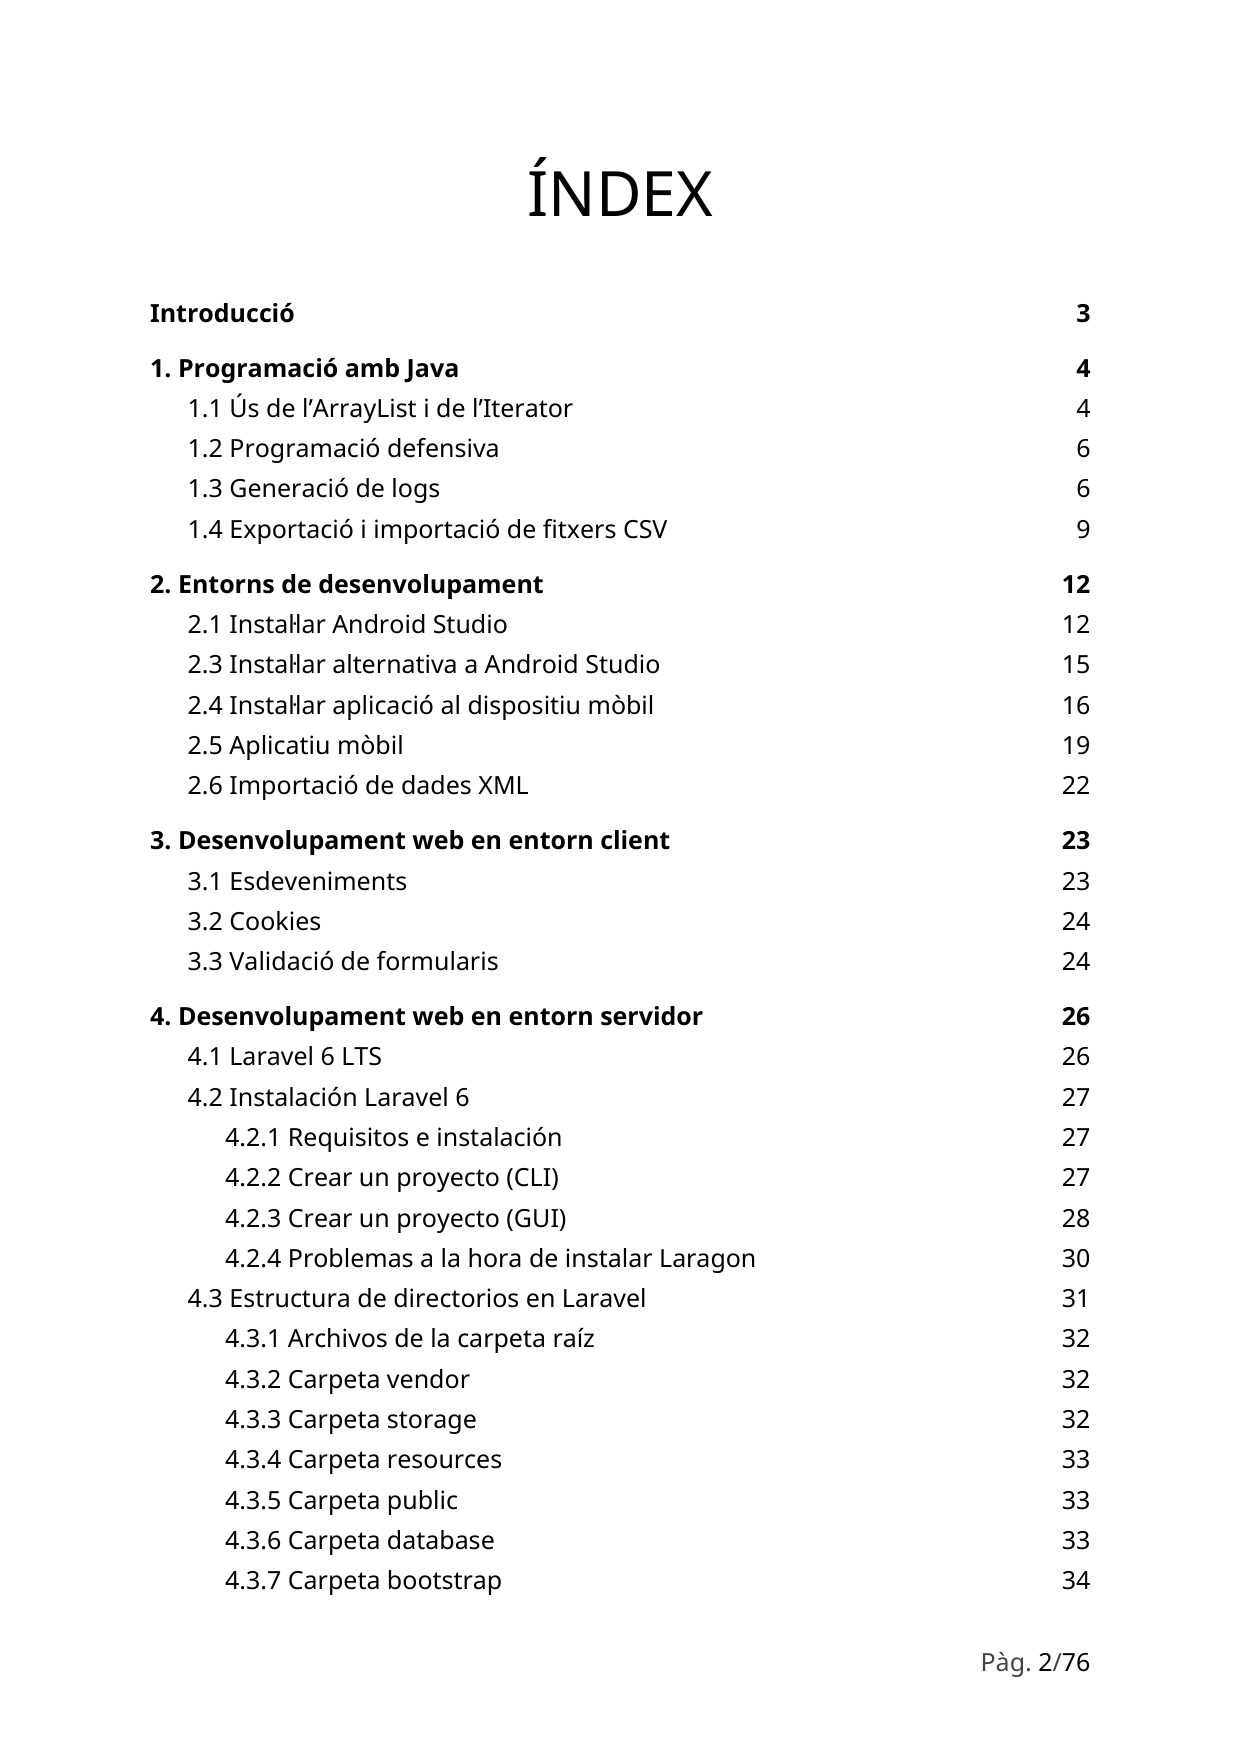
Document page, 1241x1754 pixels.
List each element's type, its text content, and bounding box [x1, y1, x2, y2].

text 4.3 Estructura de directorios en Laravel 31 [187, 1281, 1090, 1315]
text 4.3.7 Carpeta bootstrap 34 [225, 1563, 1090, 1597]
text 3.1 Esdeveniments 23 [187, 863, 1090, 897]
text 4.2.3 Crear un proyecto (GUI) 28 [225, 1200, 1090, 1234]
text 2.1 Instal·lar Android Studio 12 [187, 607, 1090, 641]
text 4.3.6 Carpeta database 33 [225, 1523, 1090, 1557]
text 3. Desenvolupament web en entorn client 23 [150, 823, 1090, 857]
text ÍNDEX [150, 150, 1090, 235]
text 1.4 Exportació i importació de fitxers CSV 9 [187, 511, 1090, 546]
text 1.1 Ús de l’ArrayList i de l’Iterator 4 [187, 391, 1090, 424]
text Introducció 3 [150, 295, 1090, 329]
text 2.3 Instal·lar alternativa a Android Studio 15 [187, 647, 1090, 681]
text 4.2.1 Requisitos e instalación 27 [225, 1119, 1090, 1154]
text 4. Desenvolupament web en entorn servidor 26 [150, 999, 1090, 1033]
text 2. Entorns de desenvolupament 12 [150, 566, 1090, 600]
text 2.5 Aplicatiu mòbil 19 [187, 728, 1090, 762]
text 4.2 Instalación Laravel 6 27 [187, 1079, 1090, 1113]
text 4.3.5 Carpeta public 33 [225, 1482, 1090, 1516]
text 2.4 Instal·lar aplicació al dispositiu mòbil 16 [187, 687, 1090, 721]
text 3.2 Cookies 24 [187, 903, 1090, 937]
text 4.3.1 Archivos de la carpeta raíz 32 [225, 1321, 1090, 1355]
text 1.2 Programació defensiva 6 [187, 431, 1090, 465]
text 4.3.3 Carpeta storage 32 [225, 1402, 1090, 1436]
text 4.1 Laravel 6 LTS 26 [187, 1039, 1090, 1073]
text 4.3.2 Carpeta vendor 32 [225, 1361, 1090, 1396]
text 1.3 Generació de logs 6 [187, 471, 1090, 505]
text 4.3.4 Carpeta resources 33 [225, 1442, 1090, 1476]
text 2.6 Importació de dades XML 22 [187, 768, 1090, 802]
text 1. Programació amb Java 4 [150, 350, 1090, 384]
text 4.2.4 Problemas a la hora de instalar Laragon 30 [225, 1241, 1090, 1274]
text 4.2.2 Crear un proyecto (CLI) 27 [225, 1160, 1090, 1194]
text 3.3 Validació de formularis 24 [187, 944, 1090, 978]
